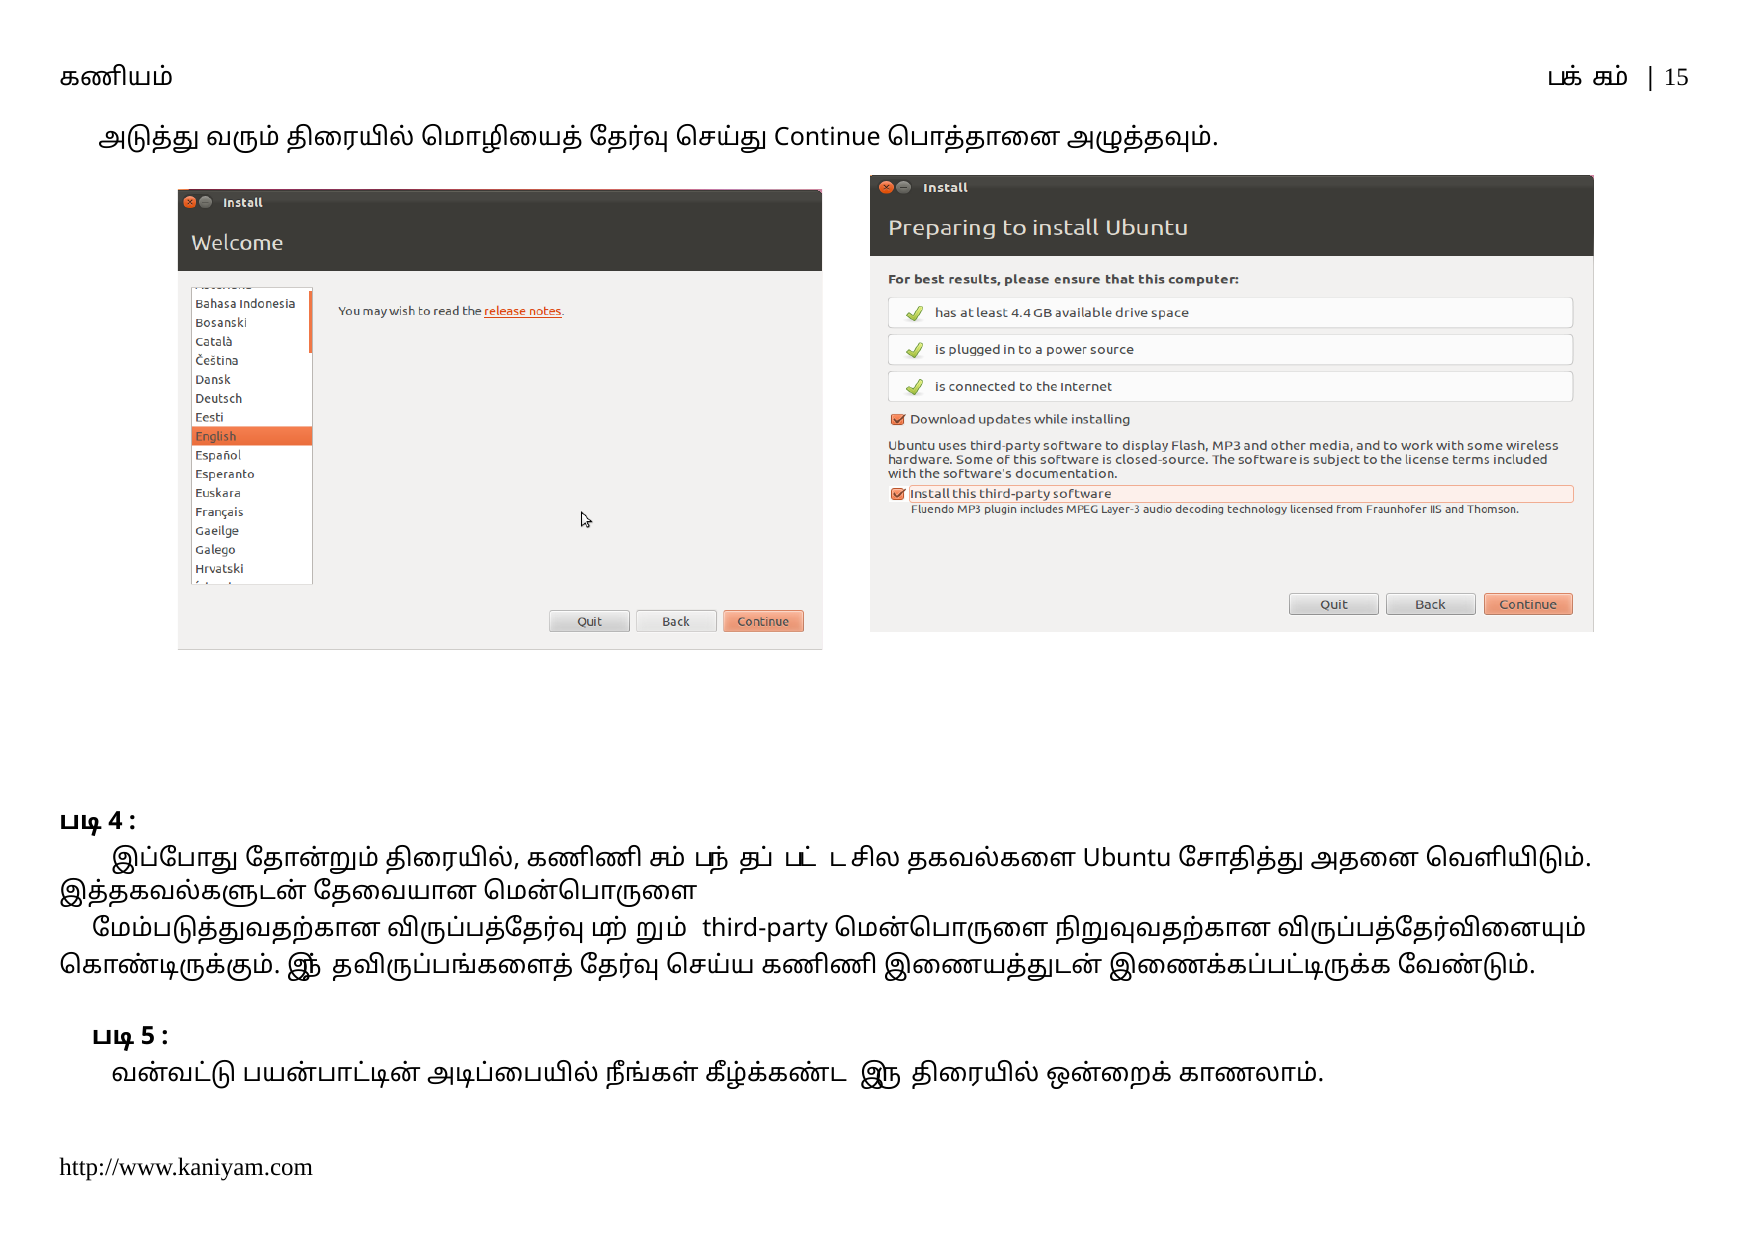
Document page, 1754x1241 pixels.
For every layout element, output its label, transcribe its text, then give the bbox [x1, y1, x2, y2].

text இப்போது தோன்றும் திரையில், கணிணி சம்பந்தப்பட்ட சில தகவல்களை Ubuntu சோதித்து அதனை வெளியிடும். இத்தகவல்களுடன் தேவையான மென்பொருளை [59, 840, 1695, 909]
text வன்வட்டு பயன்பாட்டின் அடிப்பையில் நீங்கள் கீழ்க்கண்ட இரு திரையில் ஒன்றைக் காணலாம். [59, 1054, 1695, 1091]
picture [870, 175, 1594, 632]
text மேம்படுத்துவதற்கான விருப்பத்தேர்வு மற்றும் third-party மென்பொருளை நிறுவுவதற்கான விருப்பத்தேர்வினையும் கொண்டிருக்கும். இந்த விருப்பங்களைத் தேர்வு செய்ய கணிணி இணையத்துடன் இணைக்கப்பட்டிருக்க வேண்டும். [59, 909, 1695, 983]
text அடுத்து வரும் திரையில் மொழியைத் தேர்வு செய்து Continue பொத்தானை அழுத்தவும். [59, 118, 1695, 156]
text படி 4 : [59, 803, 1695, 840]
picture [177, 189, 823, 650]
text படி 5 : [59, 1017, 1695, 1054]
